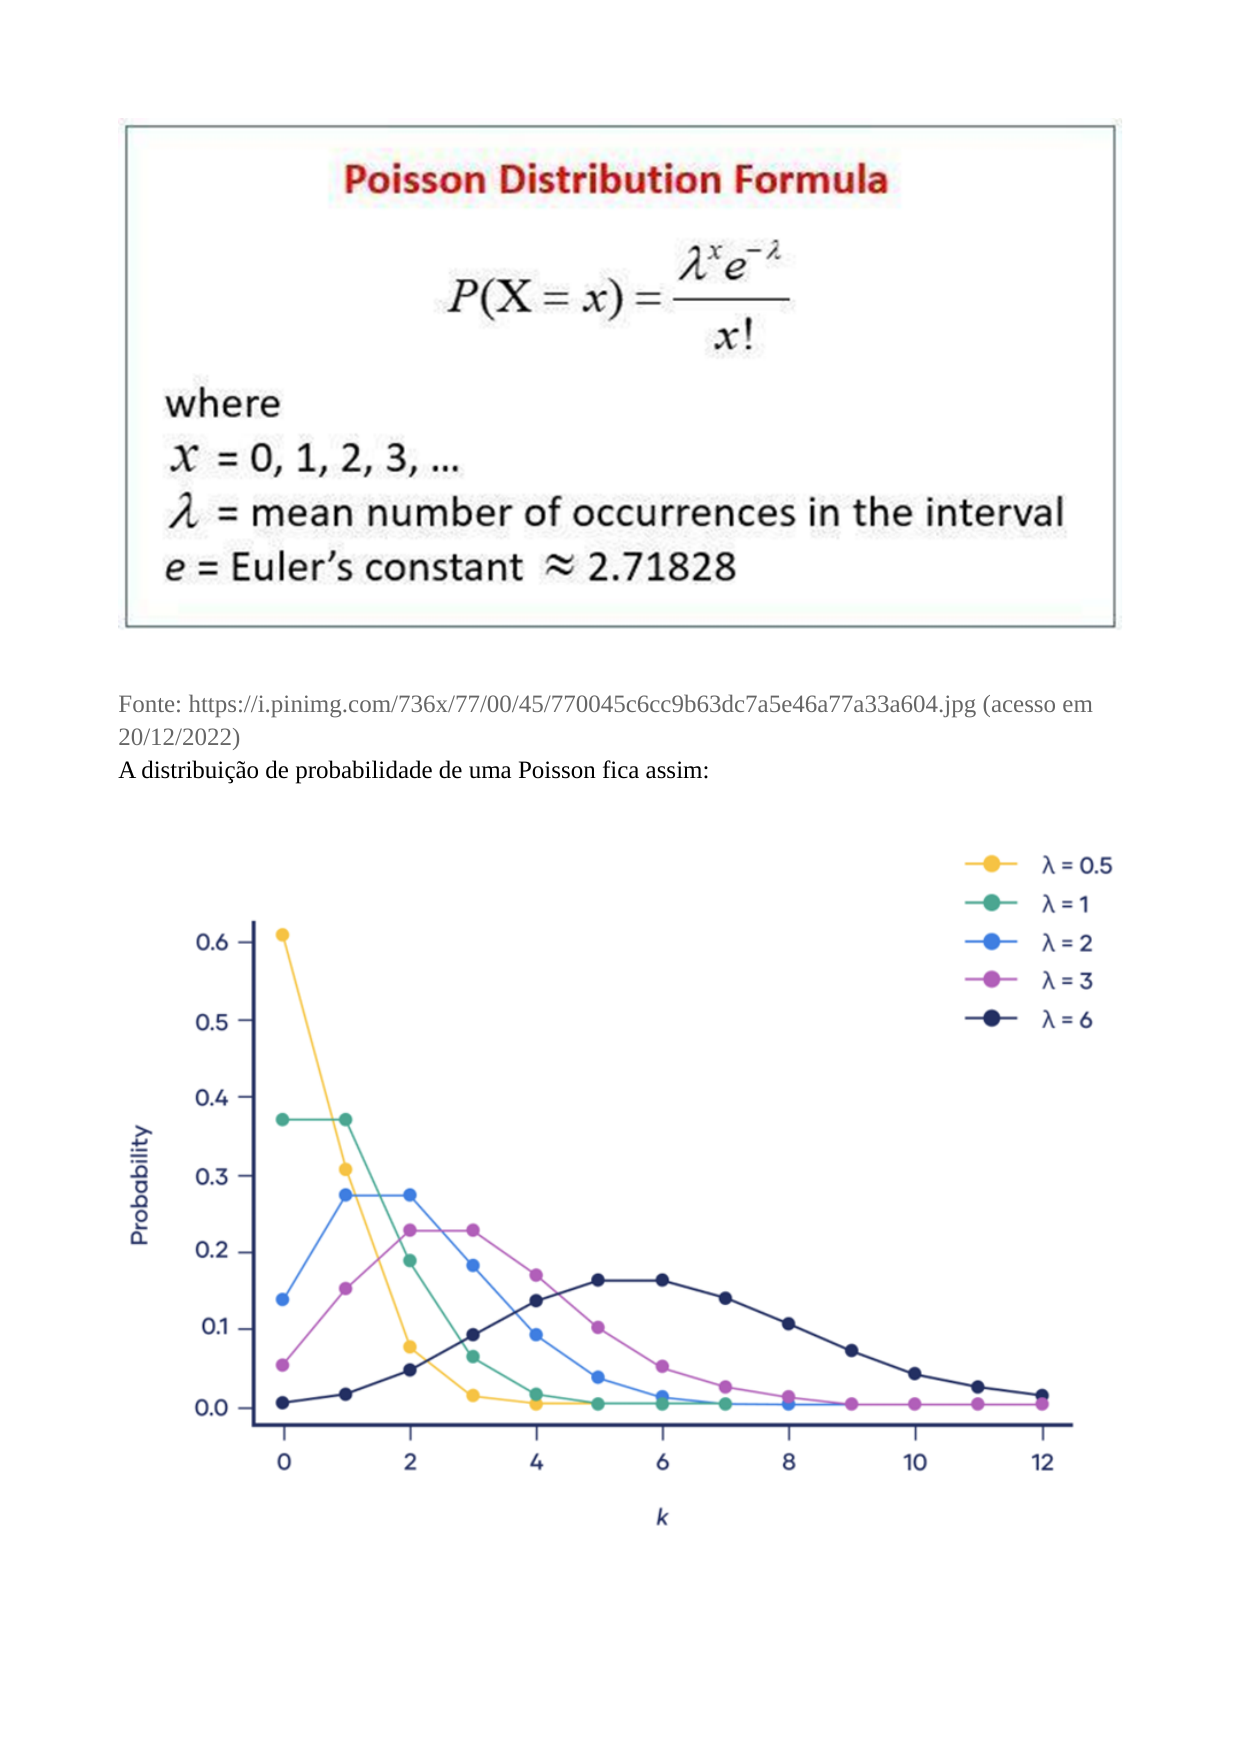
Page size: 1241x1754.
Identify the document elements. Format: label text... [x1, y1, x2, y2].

text A distribuição de probabilidade de uma Poisson fica assim: [118, 755, 1122, 783]
picture [118, 837, 1123, 1542]
picture [118, 118, 1123, 637]
text Fonte: https://i.pinimg.com/736x/77/00/45/770045c6cc9b63dc7a5e46a77a33a604.jpg (acesso em 20/12/2022) [118, 689, 1122, 751]
